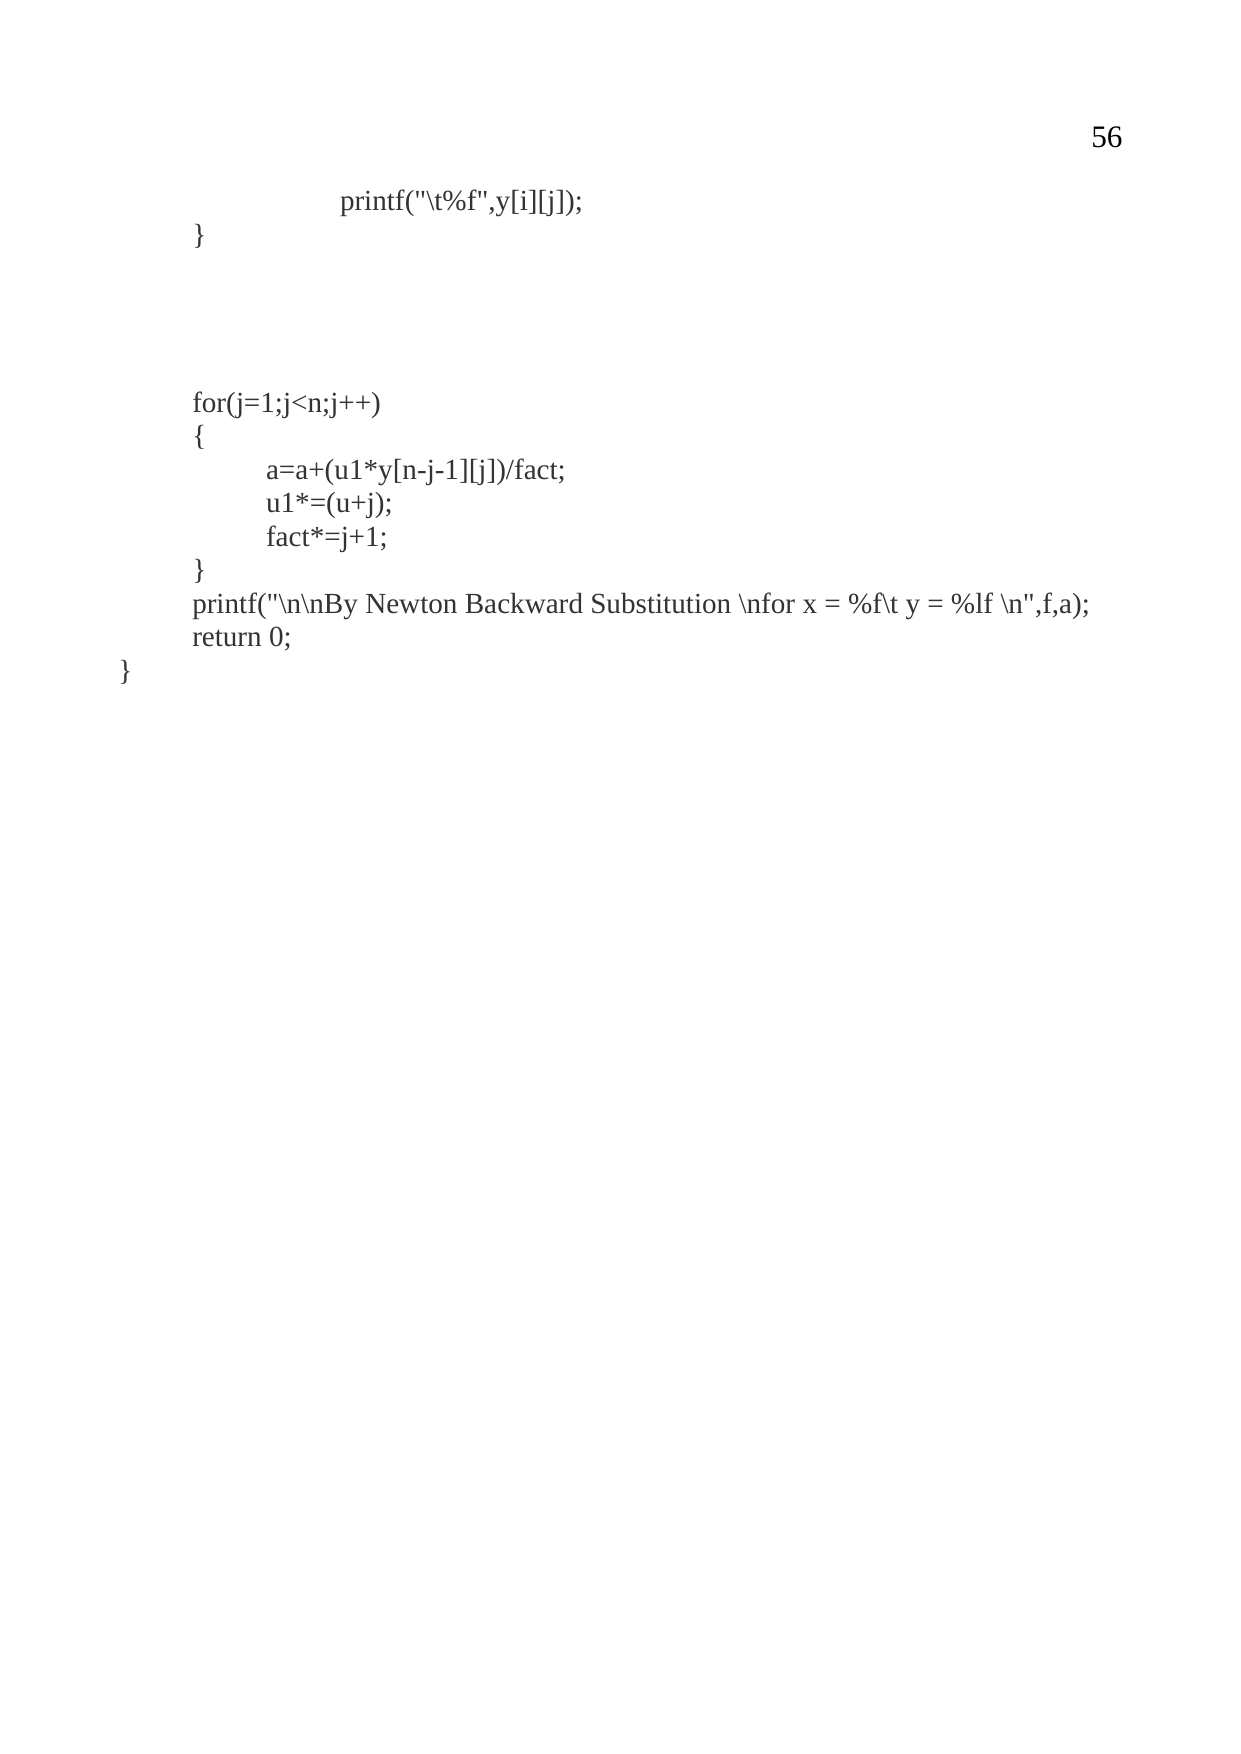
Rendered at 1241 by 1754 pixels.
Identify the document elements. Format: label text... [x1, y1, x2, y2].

text u1*=(u+j); [118, 485, 1122, 519]
text } [118, 552, 1122, 586]
text } [118, 217, 1122, 251]
text for(j=1;j<n;j++) [118, 385, 1122, 418]
text fact*=j+1; [118, 519, 1122, 552]
text } [118, 653, 1122, 687]
text printf("\t%f",y[i][j]); [118, 183, 1122, 217]
text { [118, 418, 1122, 452]
text printf("\n\nBy Newton Backward Substitution \nfor x = %f\t y = %lf \n",f,a); [118, 586, 1122, 619]
text a=a+(u1*y[n-j-1][j])/fact; [118, 452, 1122, 485]
text return 0; [118, 619, 1122, 653]
